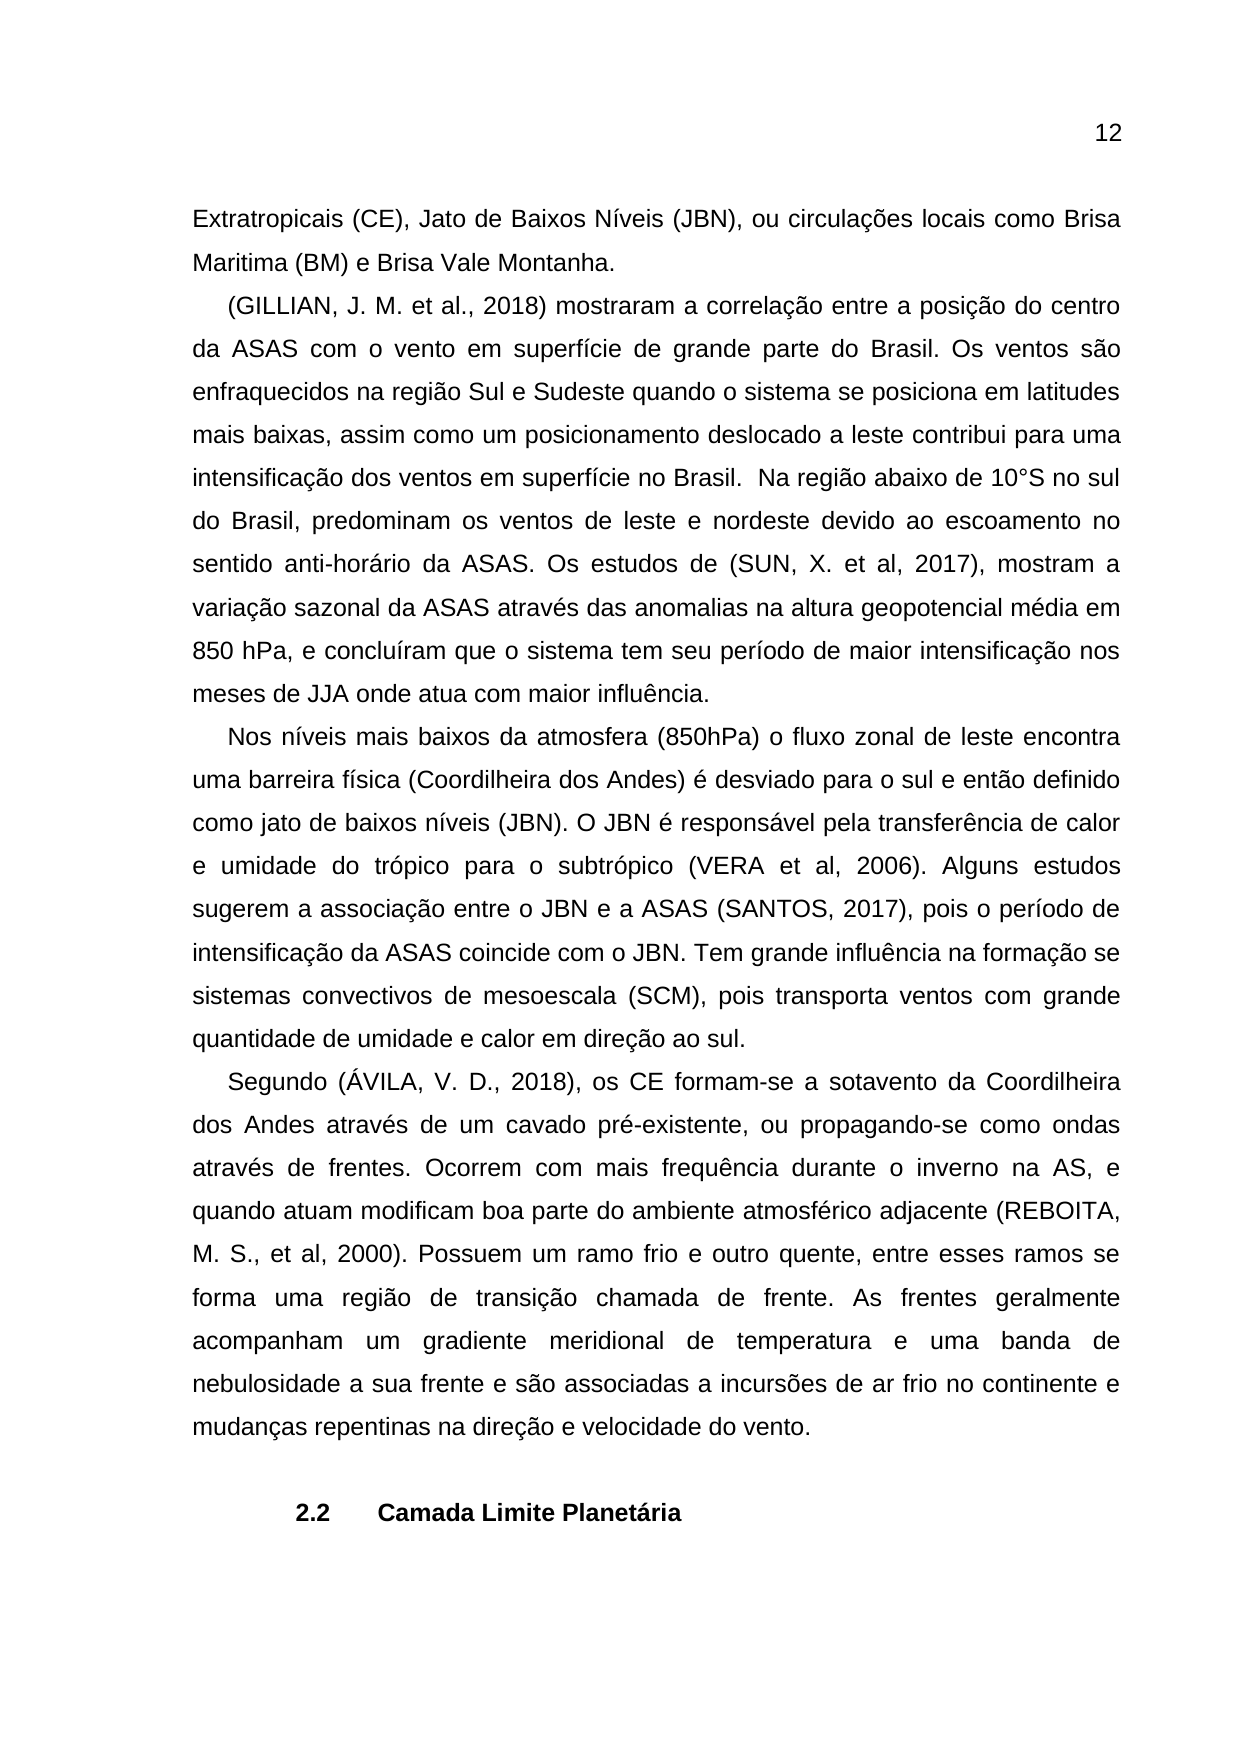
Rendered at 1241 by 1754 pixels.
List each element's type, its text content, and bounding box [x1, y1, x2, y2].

text Segundo (ÁVILA, V. D., 2018), os CE formam-se a sotavento da Coordilheira dos Andes através de um cavado pré-existente, ou propagando-se como ondas através de frentes. Ocorrem com mais frequência durante o inverno na AS, e quando atuam modificam boa parte do ambiente atmosférico adjacente (REBOITA, M. S., et al, 2000). Possuem um ramo frio e outro quente, entre esses ramos se forma uma região de transição chamada de frente. As frentes geralmente acompanham um gradiente meridional de temperatura e uma banda de nebulosidade a sua frente e são associadas a incursões de ar frio no continente e mudanças repentinas na direção e velocidade do vento. [177, 1067, 1122, 1441]
text Nos níveis mais baixos da atmosfera (850hPa) o fluxo zonal de leste encontra uma barreira física (Coordilheira dos Andes) é desviado para o sul e então definido como jato de baixos níveis (JBN). O JBN é responsável pela transferência de calor e umidade do trópico para o subtrópico (VERA et al, 2006). Alguns estudos sugerem a associação entre o JBN e a ASAS (SANTOS, 2017), pois o período de intensificação da ASAS coincide com o JBN. Tem grande influência na formação se sistemas convectivos de mesoescala (SCM), pois transporta ventos com grande quantidade de umidade e calor em direção ao sul. [177, 722, 1122, 1052]
subtitle Camada Limite Planetária [207, 1498, 1122, 1527]
text Extratropicais (CE), Jato de Baixos Níveis (JBN), ou circulações locais como Brisa Maritima (BM) e Brisa Vale Montanha. [177, 204, 1122, 276]
text (GILLIAN, J. M. et al., 2018) mostraram a correlação entre a posição do centro da ASAS com o vento em superfície de grande parte do Brasil. Os ventos são enfraquecidos na região Sul e Sudeste quando o sistema se posiciona em latitudes mais baixas, assim como um posicionamento deslocado a leste contribui para uma intensificação dos ventos em superfície no Brasil. Na região abaixo de 10°S no sul do Brasil, predominam os ventos de leste e nordeste devido ao escoamento no sentido anti-horário da ASAS. Os estudos de (SUN, X. et al, 2017), mostram a variação sazonal da ASAS através das anomalias na altura geopotencial média em 850 hPa, e concluíram que o sistema tem seu período de maior intensificação nos meses de JJA onde atua com maior influência. [177, 291, 1122, 707]
